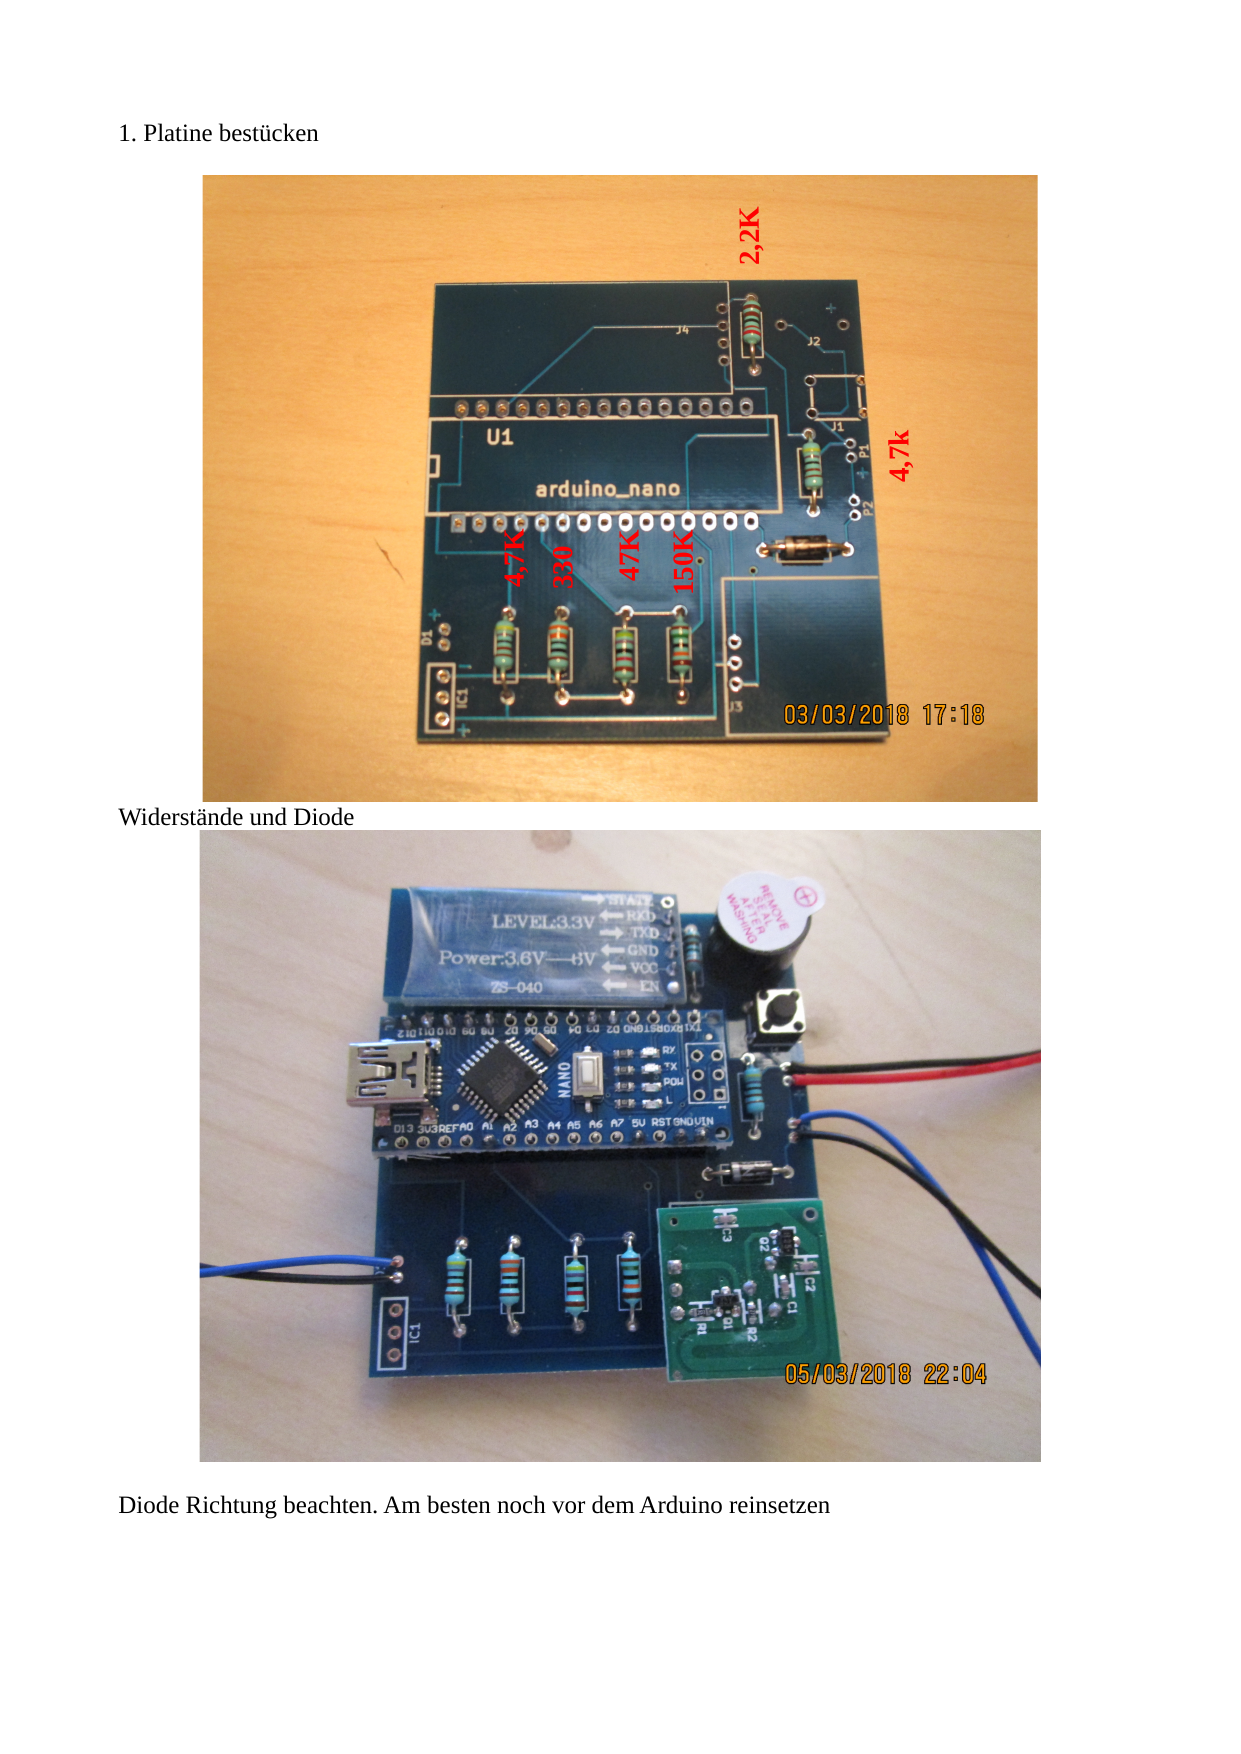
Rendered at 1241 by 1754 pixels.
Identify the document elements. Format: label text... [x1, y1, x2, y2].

picture [199, 830, 1041, 1462]
text 1. Platine bestücken [118, 118, 1122, 147]
text Widerstände und Diode [118, 176, 1122, 831]
text Diode Richtung beachten. Am besten noch vor dem Arduino reinsetzen [118, 1491, 1122, 1519]
picture [202, 175, 1038, 802]
